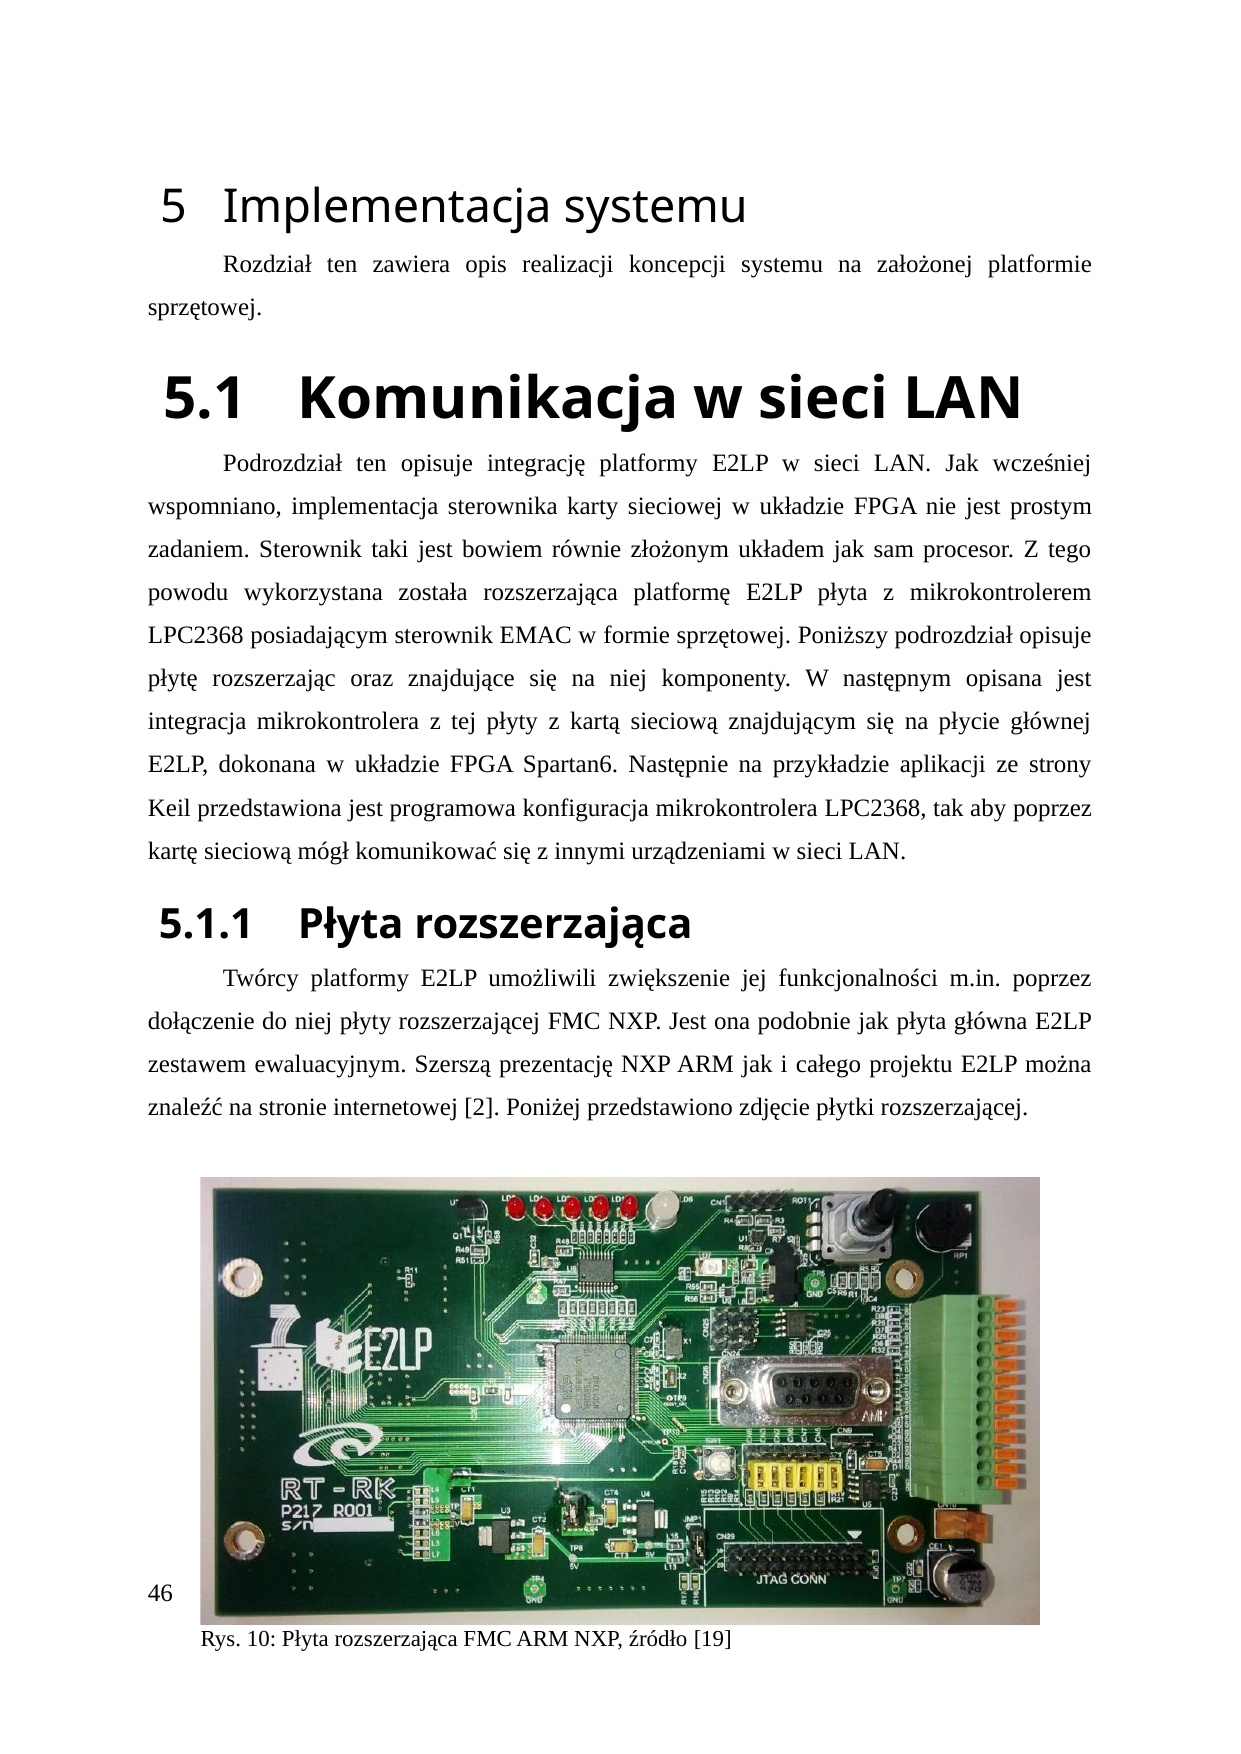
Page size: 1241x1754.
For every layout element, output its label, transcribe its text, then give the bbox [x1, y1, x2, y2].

text Twórcy platformy E2LP umożliwili zwiększenie jej funkcjonalności m.in. poprzez dołączenie do niej płyty rozszerzającej FMC NXP. Jest ona podobnie jak płyta główna E2LP zestawem ewaluacyjnym. Szerszą prezentację NXP ARM jak i całego projektu E2LP można znaleźć na stronie internetowej [2]. Poniżej przedstawiono zdjęcie płytki rozszerzającej. [148, 963, 1093, 1121]
subtitle Komunikacja w sieci LAN [148, 356, 1093, 435]
text Podrozdział ten opisuje integrację platformy E2LP w sieci LAN. Jak wcześniej wspomniano, implementacja sterownika karty sieciowej w układzie FPGA nie jest prostym zadaniem. Sterownik taki jest bowiem równie złożonym układem jak sam procesor. Z tego powodu wykorzystana została rozszerzająca platformę E2LP płyta z mikrokontrolerem LPC2368 posiadającym sterownik EMAC w formie sprzętowej. Poniższy podrozdział opisuje płytę rozszerzając oraz znajdujące się na niej komponenty. W następnym opisana jest integracja mikrokontrolera z tej płyty z kartą sieciową znajdującym się na płycie głównej E2LP, dokonana w układzie FPGA Spartan6. Następnie na przykładzie aplikacji ze strony Keil przedstawiona jest programowa konfiguracja mikrokontrolera LPC2368, tak aby poprzez kartę sieciową mógł komunikować się z innymi urządzeniami w sieci LAN. [148, 448, 1093, 864]
text Rozdział ten zawiera opis realizacji koncepcji systemu na założonej platformie sprzętowej. [148, 249, 1093, 321]
text Rys. 10: Płyta rozszerzająca FMC ARM NXP, źródło [19] [200, 1625, 1040, 1651]
subtitle Implementacja systemu [148, 173, 1093, 236]
picture [200, 1177, 1040, 1625]
subtitle Płyta rozszerzająca [148, 893, 1093, 950]
